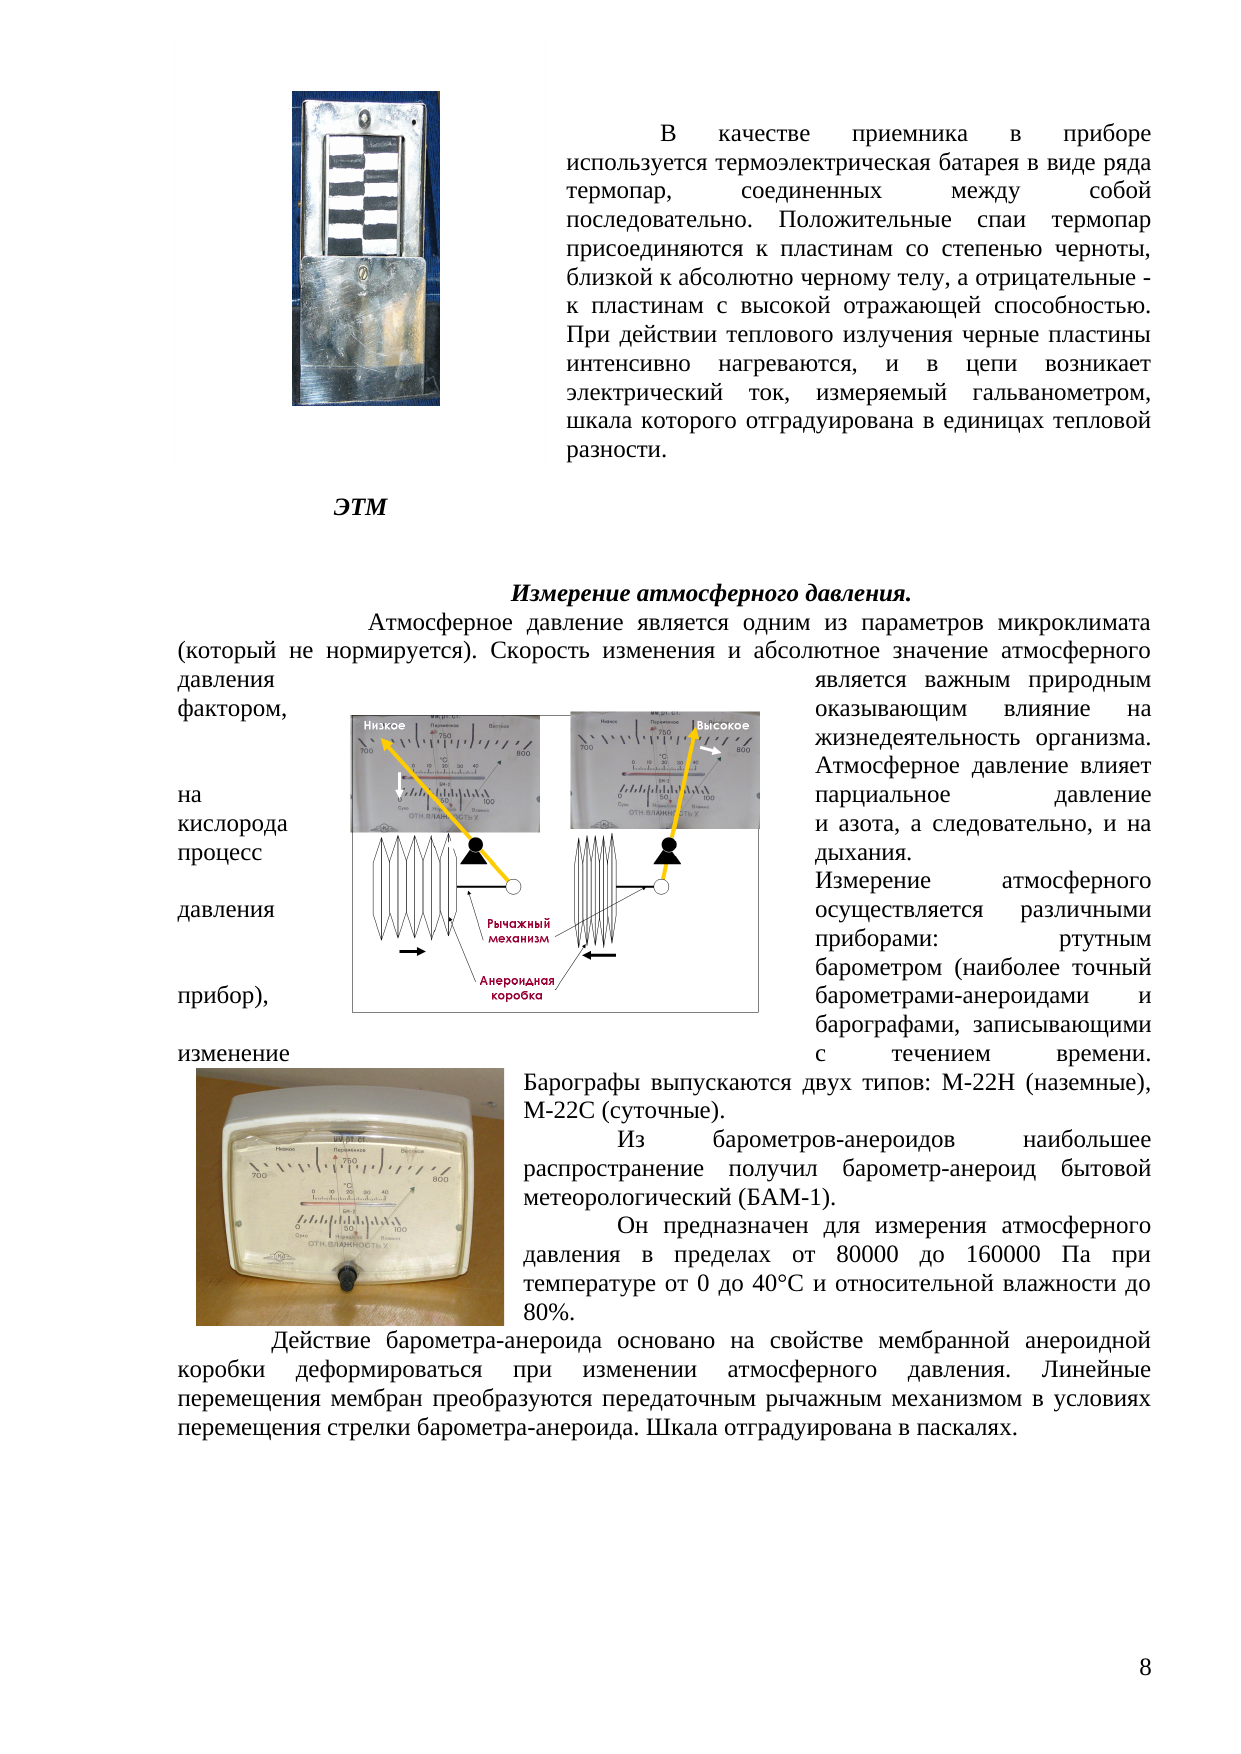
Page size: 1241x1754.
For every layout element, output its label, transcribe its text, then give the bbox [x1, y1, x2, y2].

text В качестве приемника в приборе используется термоэлектрическая батарея в виде ряда термопар, соединенных между собой последовательно. Положительные спаи термопар присоединяются к пластинам со степенью черноты, близкой к абсолютно черному телу, а отрицательные - к пластинам с высокой отражающей способностью. При действии теплового излучения черные пластины интенсивно нагреваются, и в цепи возникает электрический ток, измеряемый гальванометром, шкала которого отградуирована в единицах тепловой разности. [548, 118, 1152, 463]
subtitle Измерение атмосферного давления. [177, 578, 1152, 607]
text Действие барометра-анероида основано на свойстве мембранной анероидной коробки деформироваться при изменении атмосферного давления. Линейные перемещения мембран преобразуются передаточным рычажным механизмом в условиях перемещения стрелки барометра-анероида. Шкала отградуирована в паскалях. [177, 1326, 1152, 1441]
text Измерение атмосферного давления осуществляется различными приборами: ртутным барометром (наиболее точный прибор), барометрами-анероидами и барографами, записывающими изменение с течением времени. Барографы выпускаются двух типов: М-22Н (наземные), М-22С (суточные). [177, 866, 1152, 1124]
picture [196, 1068, 505, 1326]
text Атмосферное давление является одним из параметров микроклимата (который не нормируется). Скорость изменения и абсолютное значение атмосферного давления является важным природным фактором, оказывающим влияние на жизнедеятельность организма. Атмосферное давление влияет на парциальное давление кислорода и азота, а следовательно, и на процесс дыхания. [177, 607, 1152, 866]
subtitle ЭТМ [177, 492, 1152, 521]
text Он предназначен для измерения атмосферного давления в пределах от 80000 до 160000 Па при температуре от 0 до 40°С и относительной влажности до 80%. [505, 1211, 1152, 1326]
picture [314, 683, 796, 1045]
picture [172, 38, 548, 467]
text Из барометров-анероидов наибольшее распространение получил барометр-анероид бытовой метеорологический (БАМ-1). [505, 1124, 1152, 1211]
